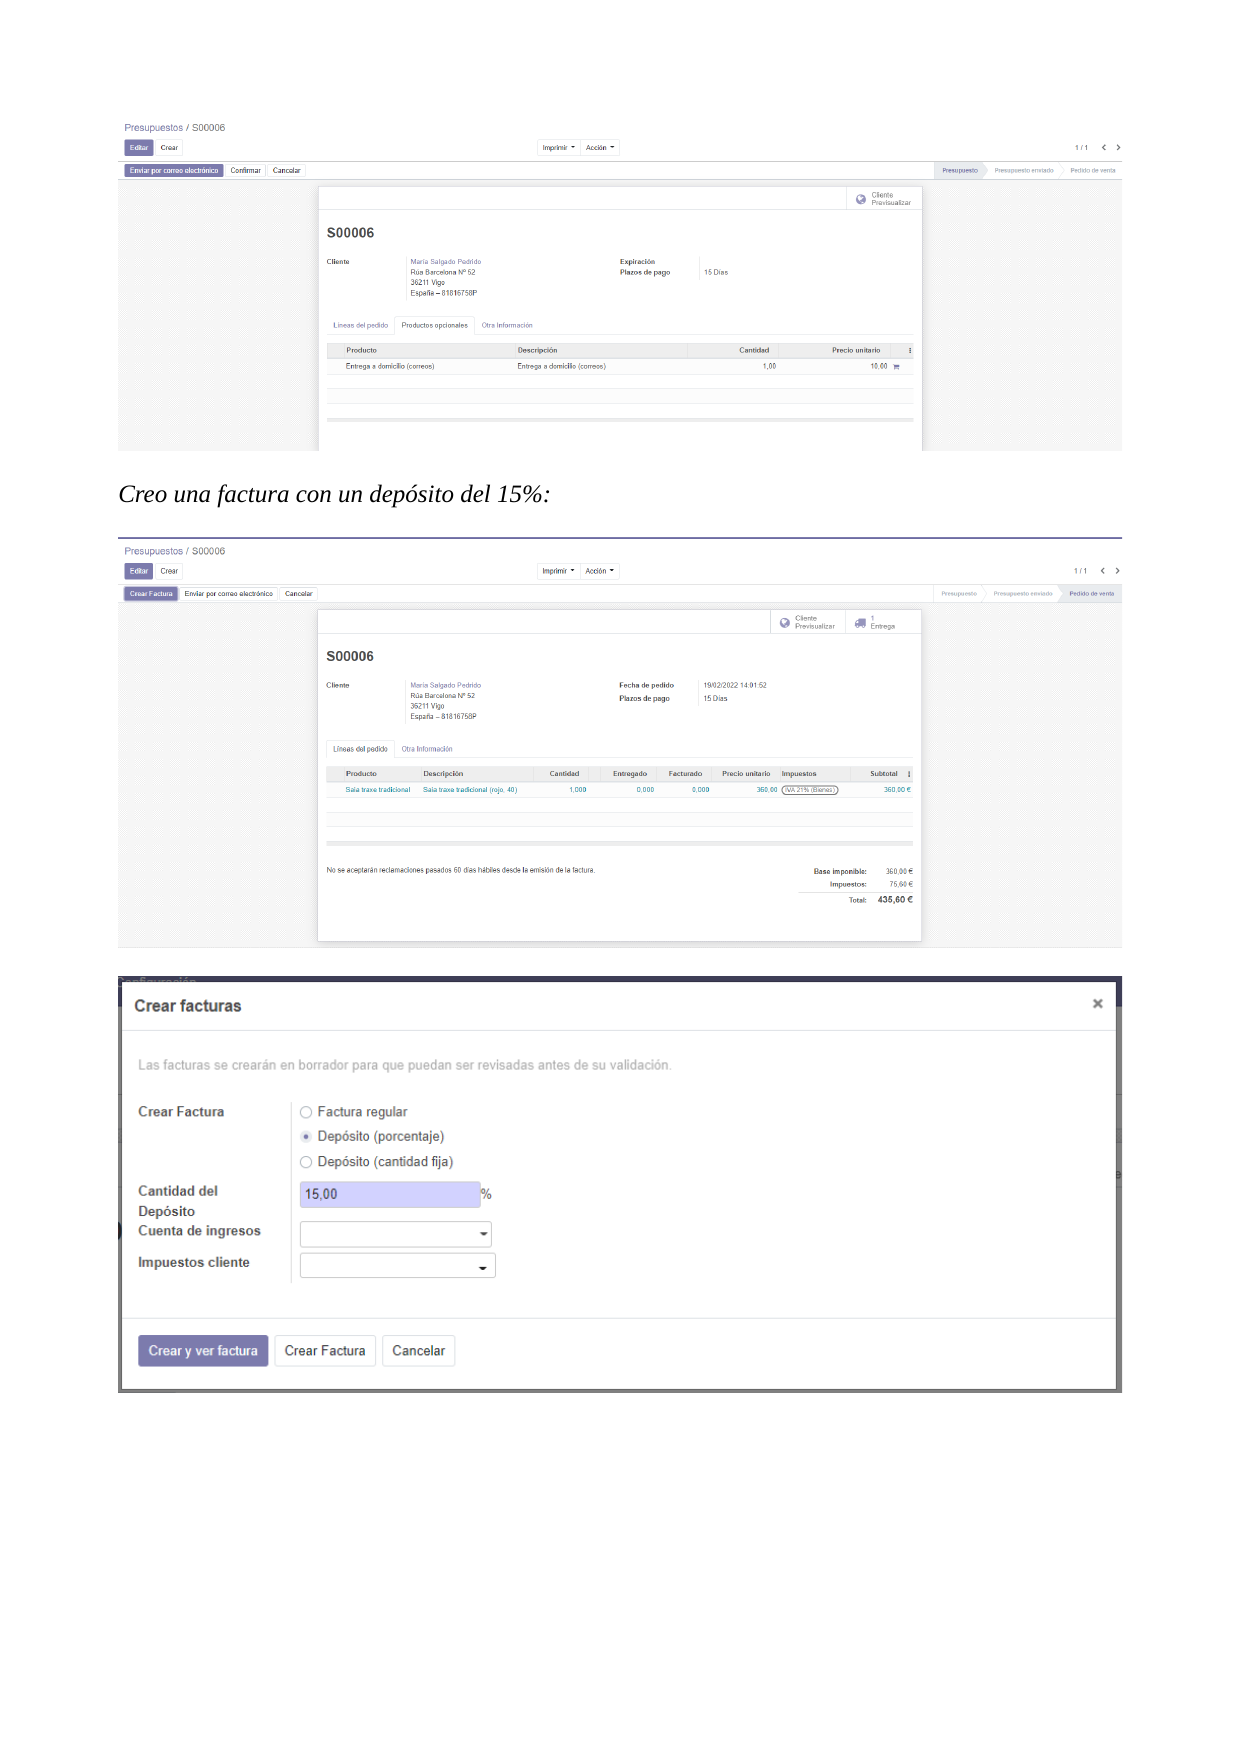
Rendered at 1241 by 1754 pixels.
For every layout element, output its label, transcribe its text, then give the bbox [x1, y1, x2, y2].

picture [118, 537, 1123, 948]
picture [118, 976, 1123, 1393]
text Creo una factura con un depósito del 15%: [118, 479, 1122, 537]
picture [118, 118, 1123, 451]
